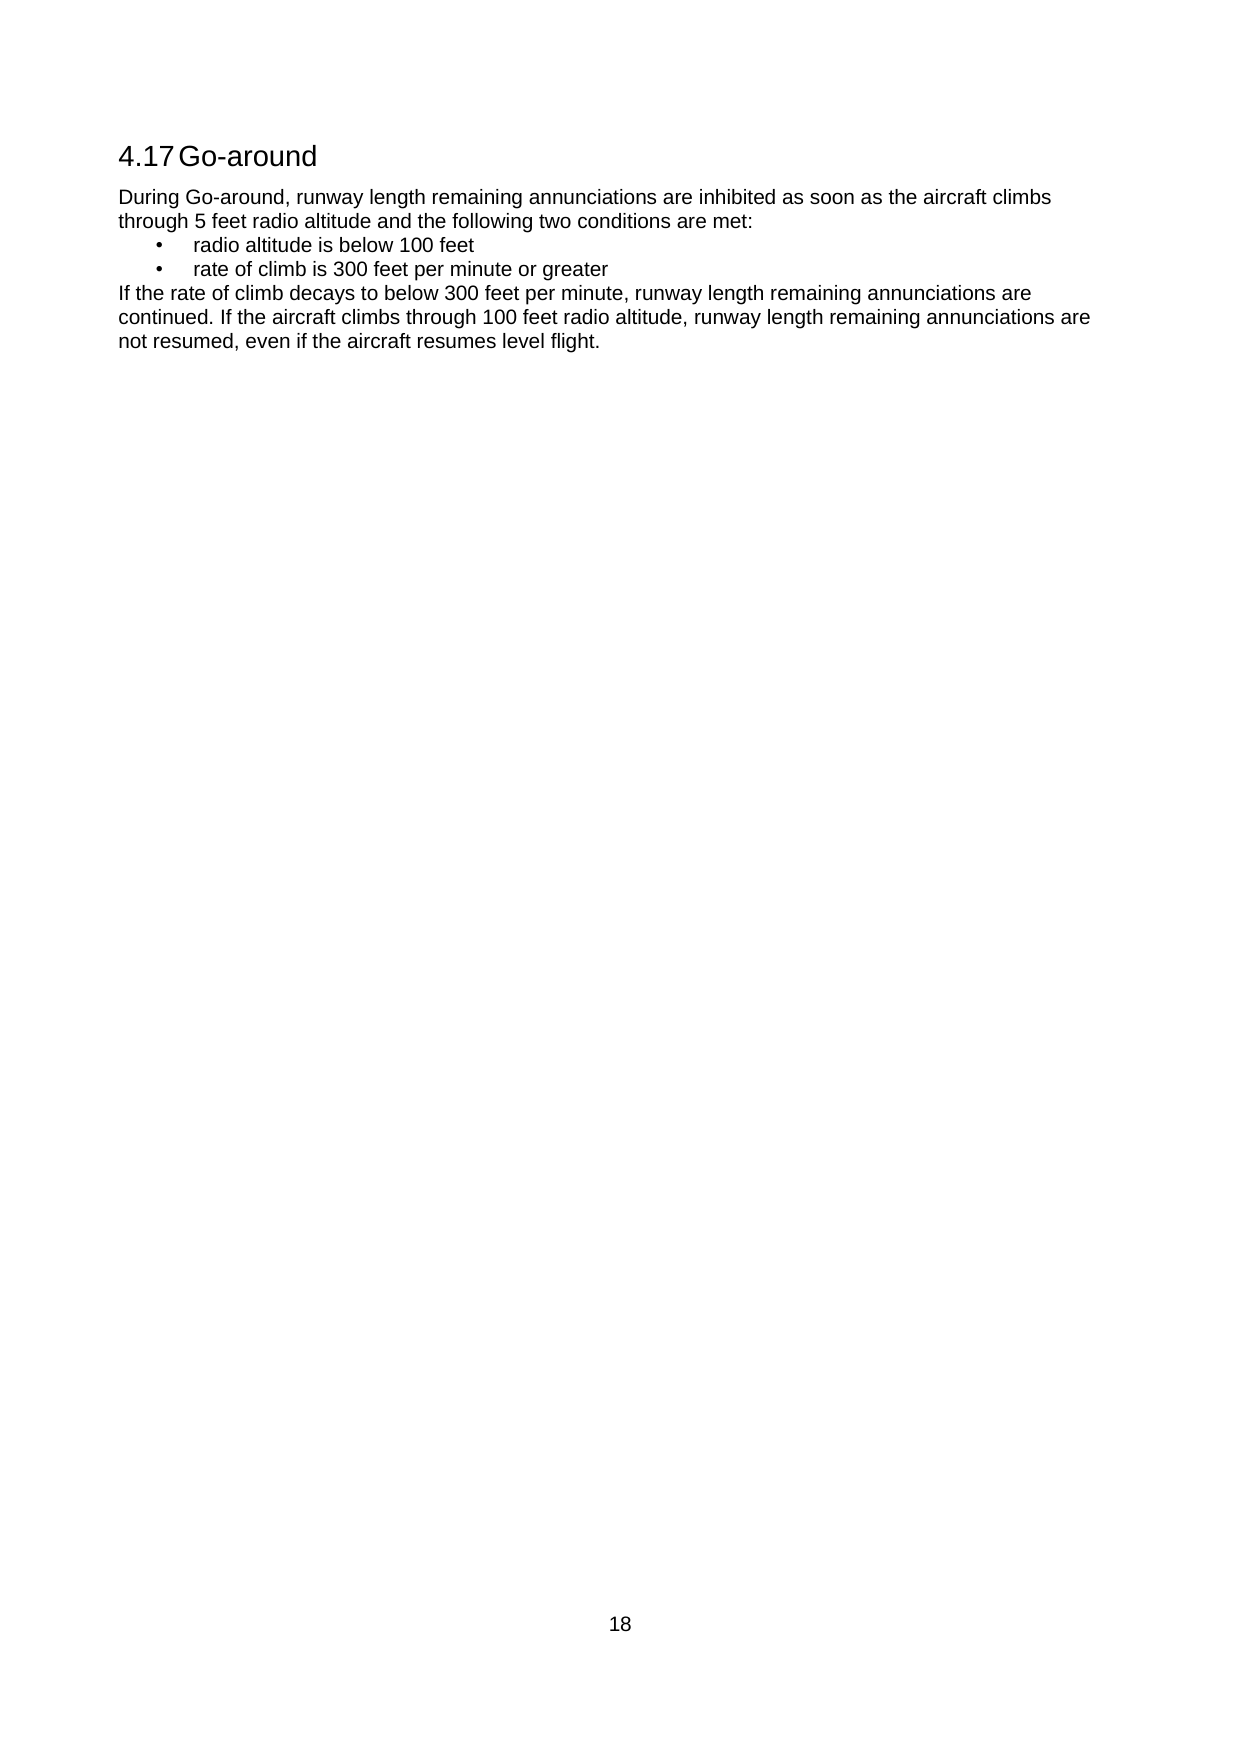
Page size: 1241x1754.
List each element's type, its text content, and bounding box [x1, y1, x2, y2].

list radio altitude is below 100 feet [156, 233, 1122, 257]
text If the rate of climb decays to below 300 feet per minute, runway length remaining annunciations are continued. If the aircraft climbs through 100 feet radio altitude, runway length remaining annunciations are not resumed, even if the aircraft resumes level flight. [118, 281, 1122, 353]
text During Go-around, runway length remaining annunciations are inhibited as soon as the aircraft climbs through 5 feet radio altitude and the following two conditions are met: [118, 185, 1122, 233]
subtitle Go-around [118, 139, 1122, 172]
list rate of climb is 300 feet per minute or greater [156, 257, 1122, 281]
